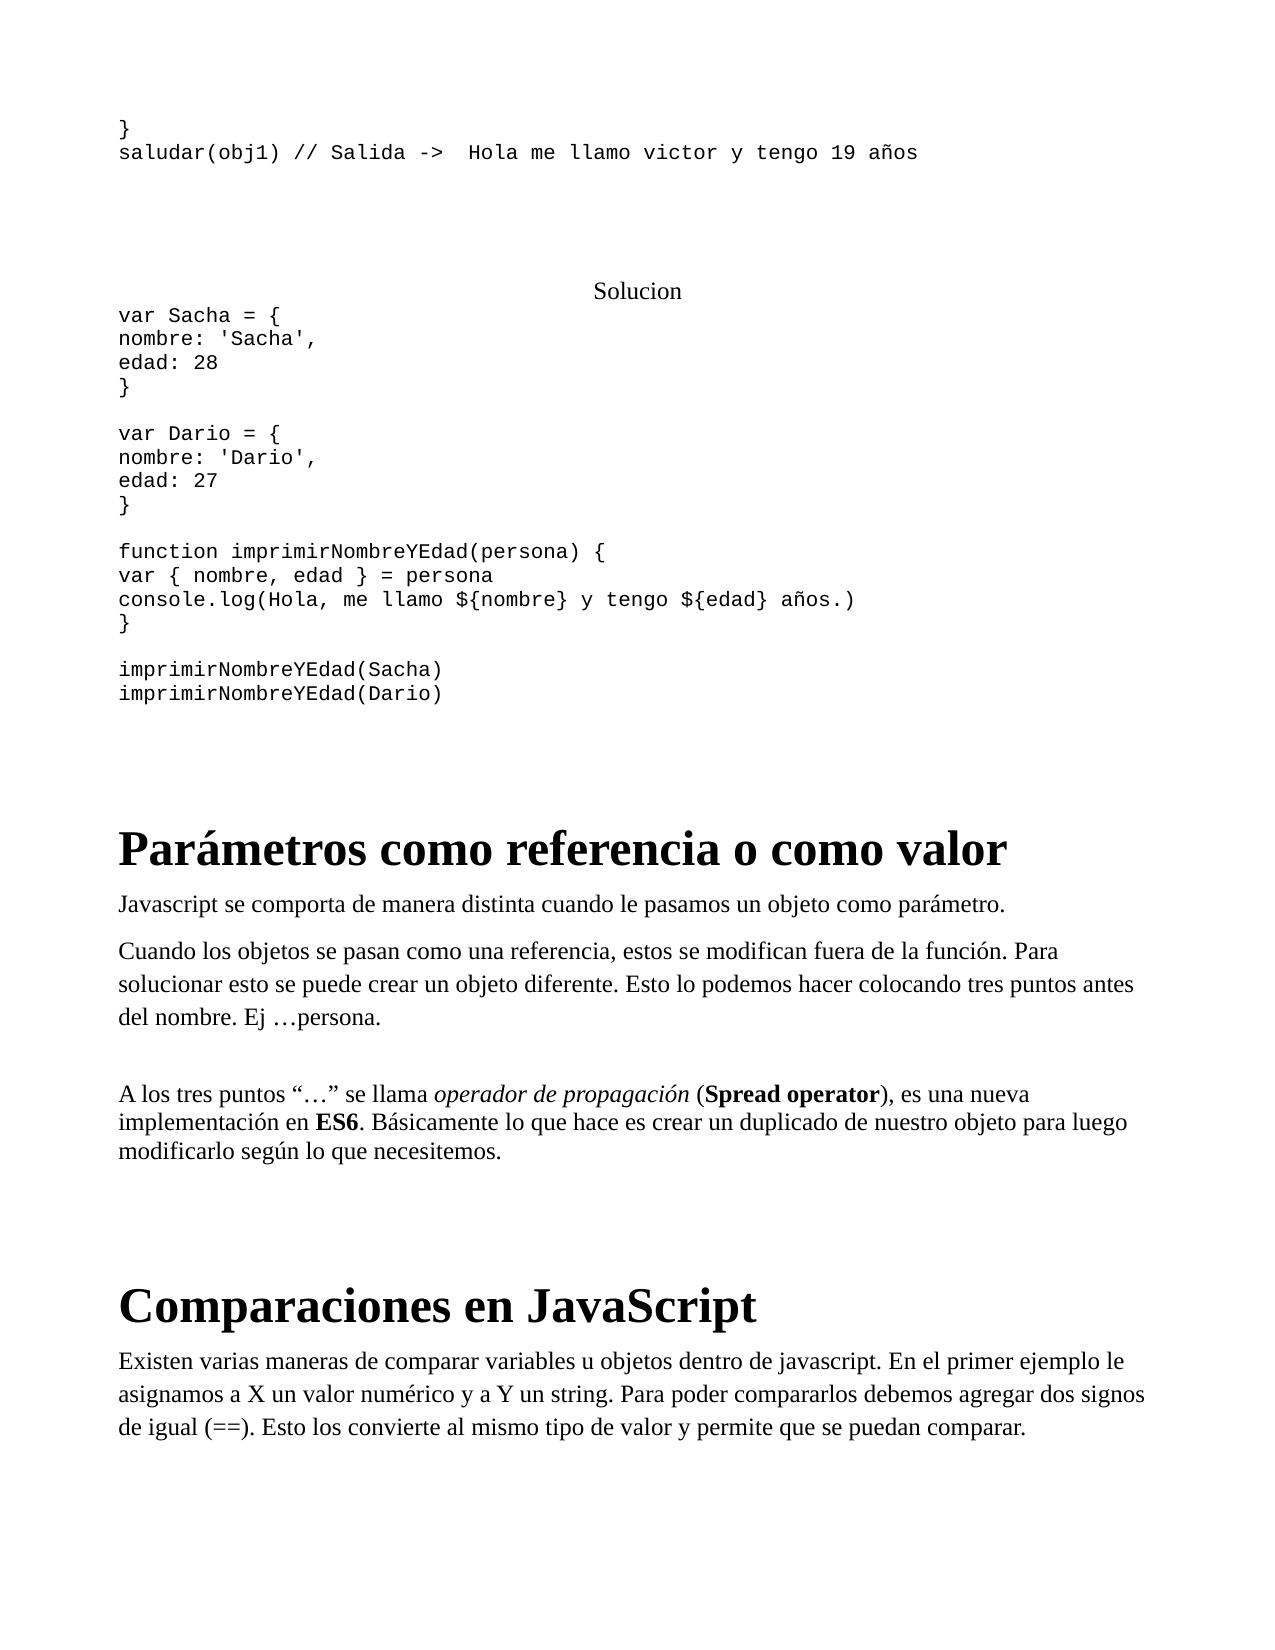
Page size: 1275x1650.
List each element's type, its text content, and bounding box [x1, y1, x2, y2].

text console.log(Hola, me llamo ${nombre} y tengo ${edad} años.) [118, 588, 1157, 612]
text imprimirNombreYEdad(Dario) [118, 683, 1157, 707]
text A los tres puntos “…” se llama operador de propagación (Spread operator), es una nueva implementación en ES6. Básicamente lo que hace es crear un duplicado de nuestro objeto para luego modificarlo según lo que necesitemos. [118, 1079, 1157, 1165]
text var Dario = { [118, 423, 1157, 447]
text } [118, 494, 1157, 518]
text nombre: 'Sacha', [118, 328, 1157, 352]
text var { nombre, edad } = persona [118, 565, 1157, 588]
text Cuando los objetos se pasan como una referencia, estos se modifican fuera de la función. Para solucionar esto se puede crear un objeto diferente. Esto lo podemos hacer colocando tres puntos antes del nombre. Ej …persona. [118, 936, 1157, 1031]
text } [118, 376, 1157, 399]
text } [118, 118, 1157, 142]
subtitle Parámetros como referencia o como valor [118, 819, 1157, 876]
text var Sacha = { [118, 305, 1157, 328]
text } [118, 612, 1157, 636]
text edad: 27 [118, 470, 1157, 494]
text saludar(obj1) // Salida -> Hola me llamo victor y tengo 19 años [118, 142, 1157, 165]
text Solucion [118, 276, 1157, 305]
text edad: 28 [118, 352, 1157, 376]
subtitle Comparaciones en JavaScript [118, 1276, 1157, 1334]
text imprimirNombreYEdad(Sacha) [118, 659, 1157, 683]
text Javascript se comporta de manera distinta cuando le pasamos un objeto como parámetro. [118, 889, 1157, 917]
text function imprimirNombreYEdad(persona) { [118, 541, 1157, 565]
text Existen varias maneras de comparar variables u objetos dentro de javascript. En el primer ejemplo le asignamos a X un valor numérico y a Y un string. Para poder compararlos debemos agregar dos signos de igual (==). Esto los convierte al mismo tipo de valor y permite que se puedan comparar. [118, 1346, 1157, 1441]
text nombre: 'Dario', [118, 447, 1157, 470]
